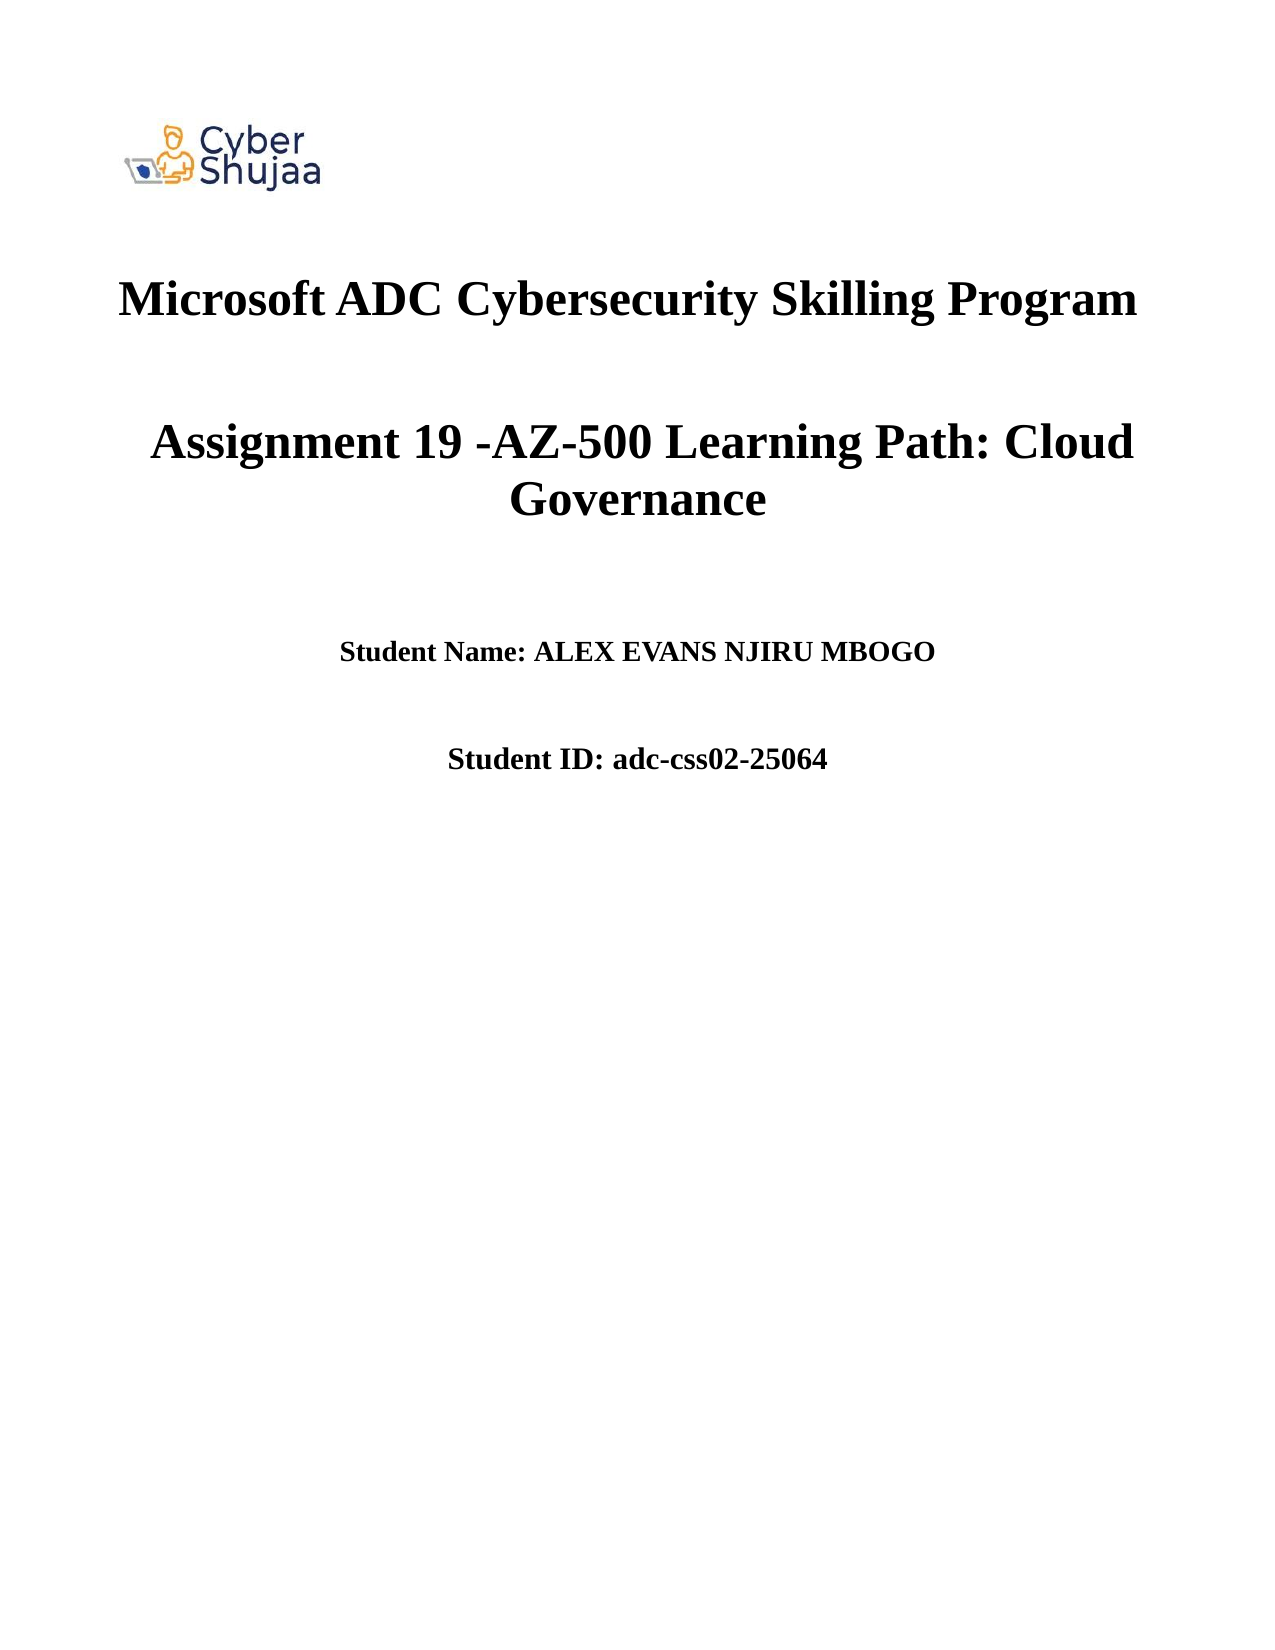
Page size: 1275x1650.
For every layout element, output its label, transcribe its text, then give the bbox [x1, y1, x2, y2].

text Student Name: ALEX EVANS NJIRU MBOGO [118, 634, 1157, 668]
subtitle Assignment 19 -AZ-500 Learning Path: Cloud Governance [118, 411, 1157, 526]
text Student ID: adc-css02-25064 [118, 740, 1157, 776]
picture [118, 118, 325, 197]
subtitle Microsoft ADC Cybersecurity Skilling Program [118, 269, 1157, 326]
